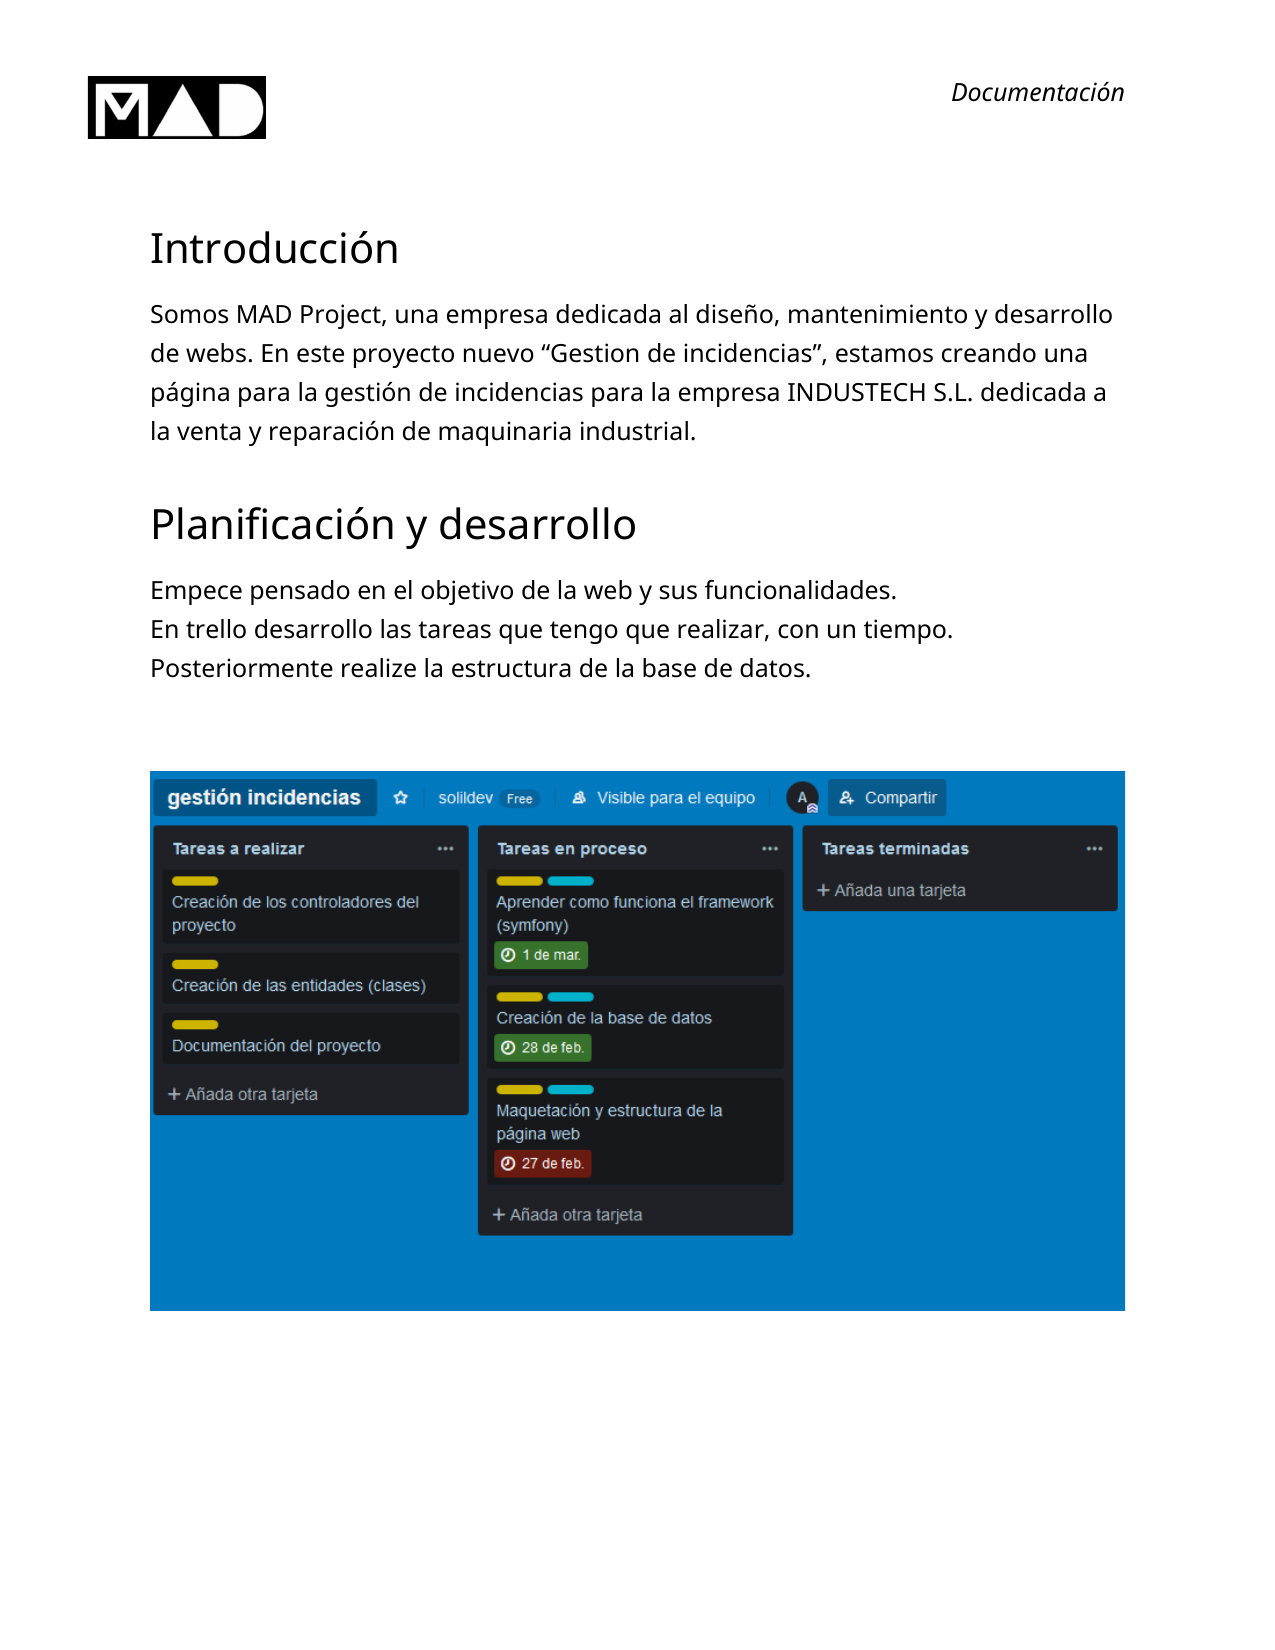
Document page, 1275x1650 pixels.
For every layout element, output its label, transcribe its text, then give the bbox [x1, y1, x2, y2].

subtitle Introducción [150, 219, 1125, 276]
text En trello desarrollo las tareas que tengo que realizar, con un tiempo. [150, 612, 1125, 646]
text Somos MAD Project, una empresa dedicada al diseño, mantenimiento y desarrollo de webs. En este proyecto nuevo “Gestion de incidencias”, estamos creando una página para la gestión de incidencias para la empresa INDUSTECH S.L. dedicada a la venta y reparación de maquinaria industrial. [150, 297, 1125, 448]
text Empece pensado en el objetivo de la web y sus funcionalidades. [150, 573, 1125, 607]
subtitle Planificación y desarrollo [150, 495, 1125, 552]
text Posteriormente realize la estructura de la base de datos. [150, 651, 1125, 685]
picture [150, 771, 1125, 1311]
picture [93, 76, 268, 144]
